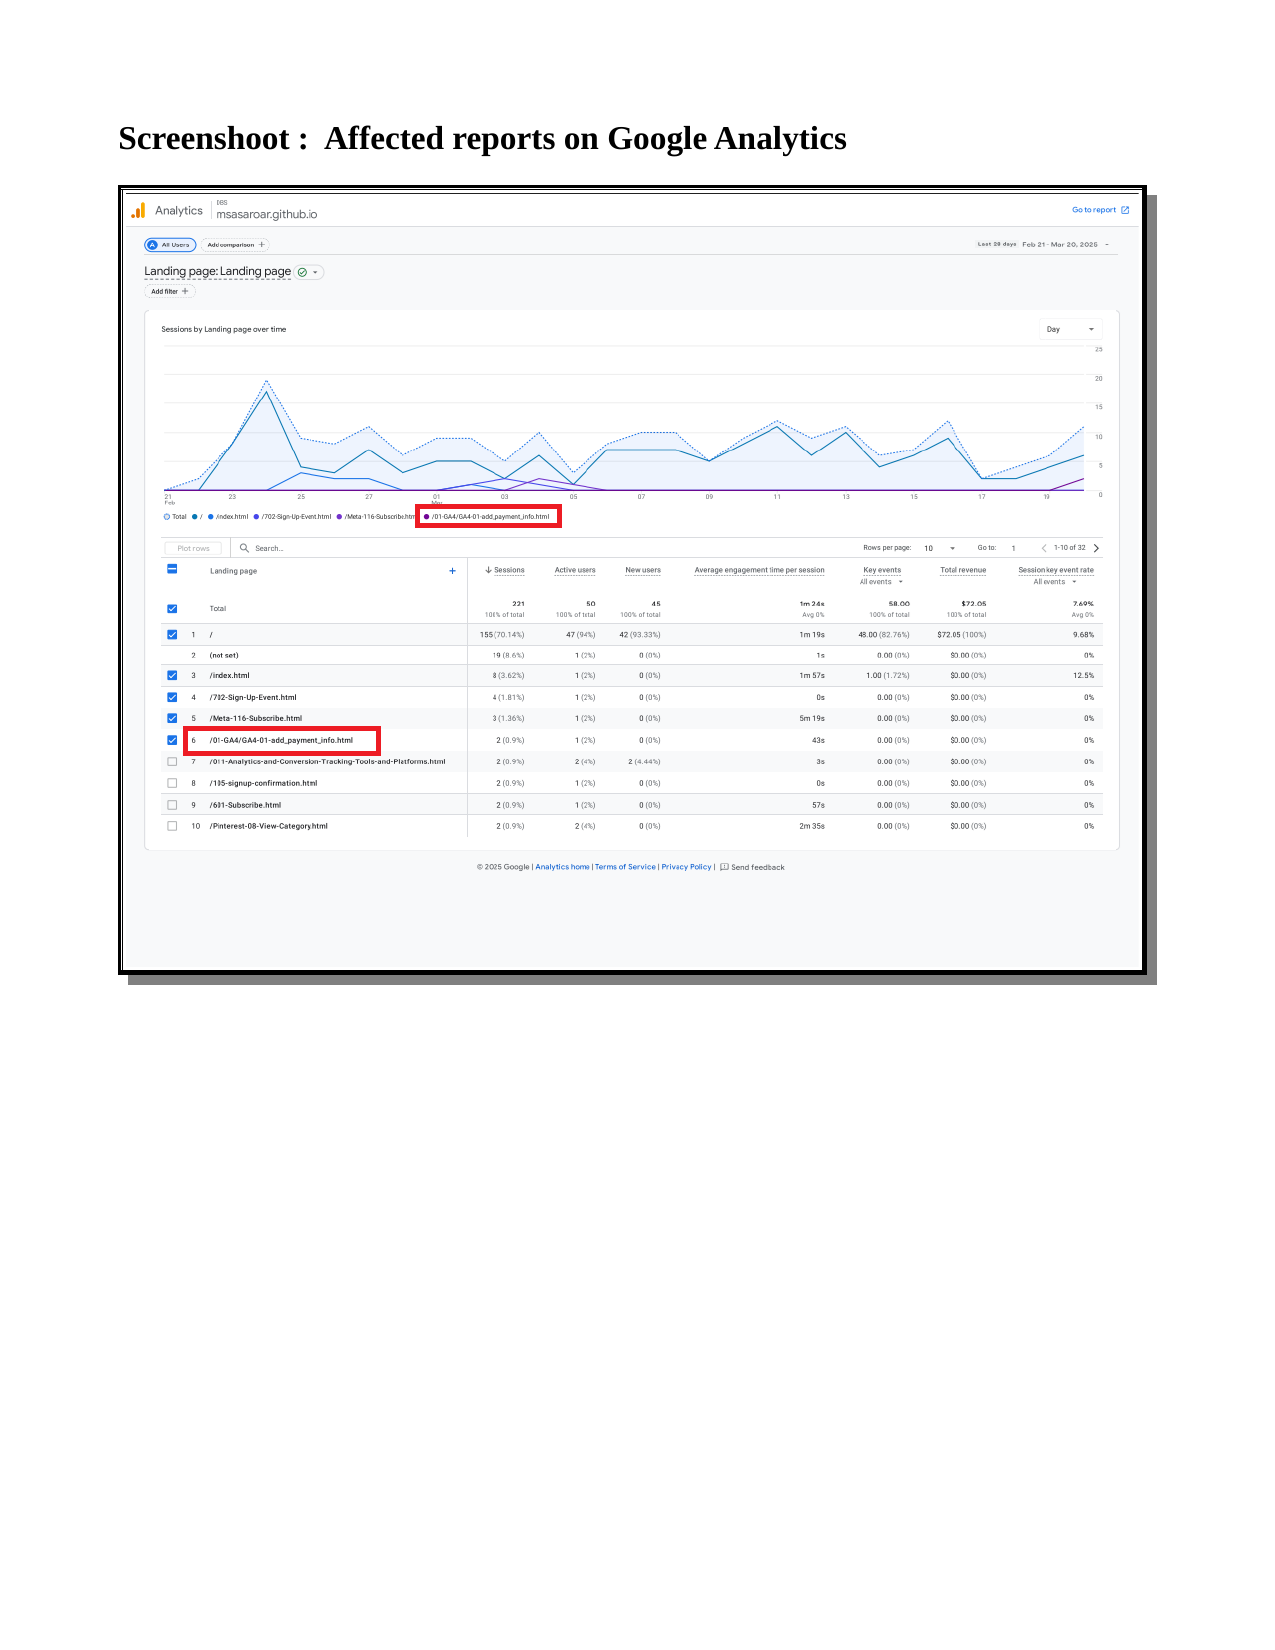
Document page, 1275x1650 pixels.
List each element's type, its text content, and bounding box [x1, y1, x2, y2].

picture [126, 193, 1139, 967]
text Screenshoot : Affected reports on Google Analytics [118, 118, 1157, 156]
